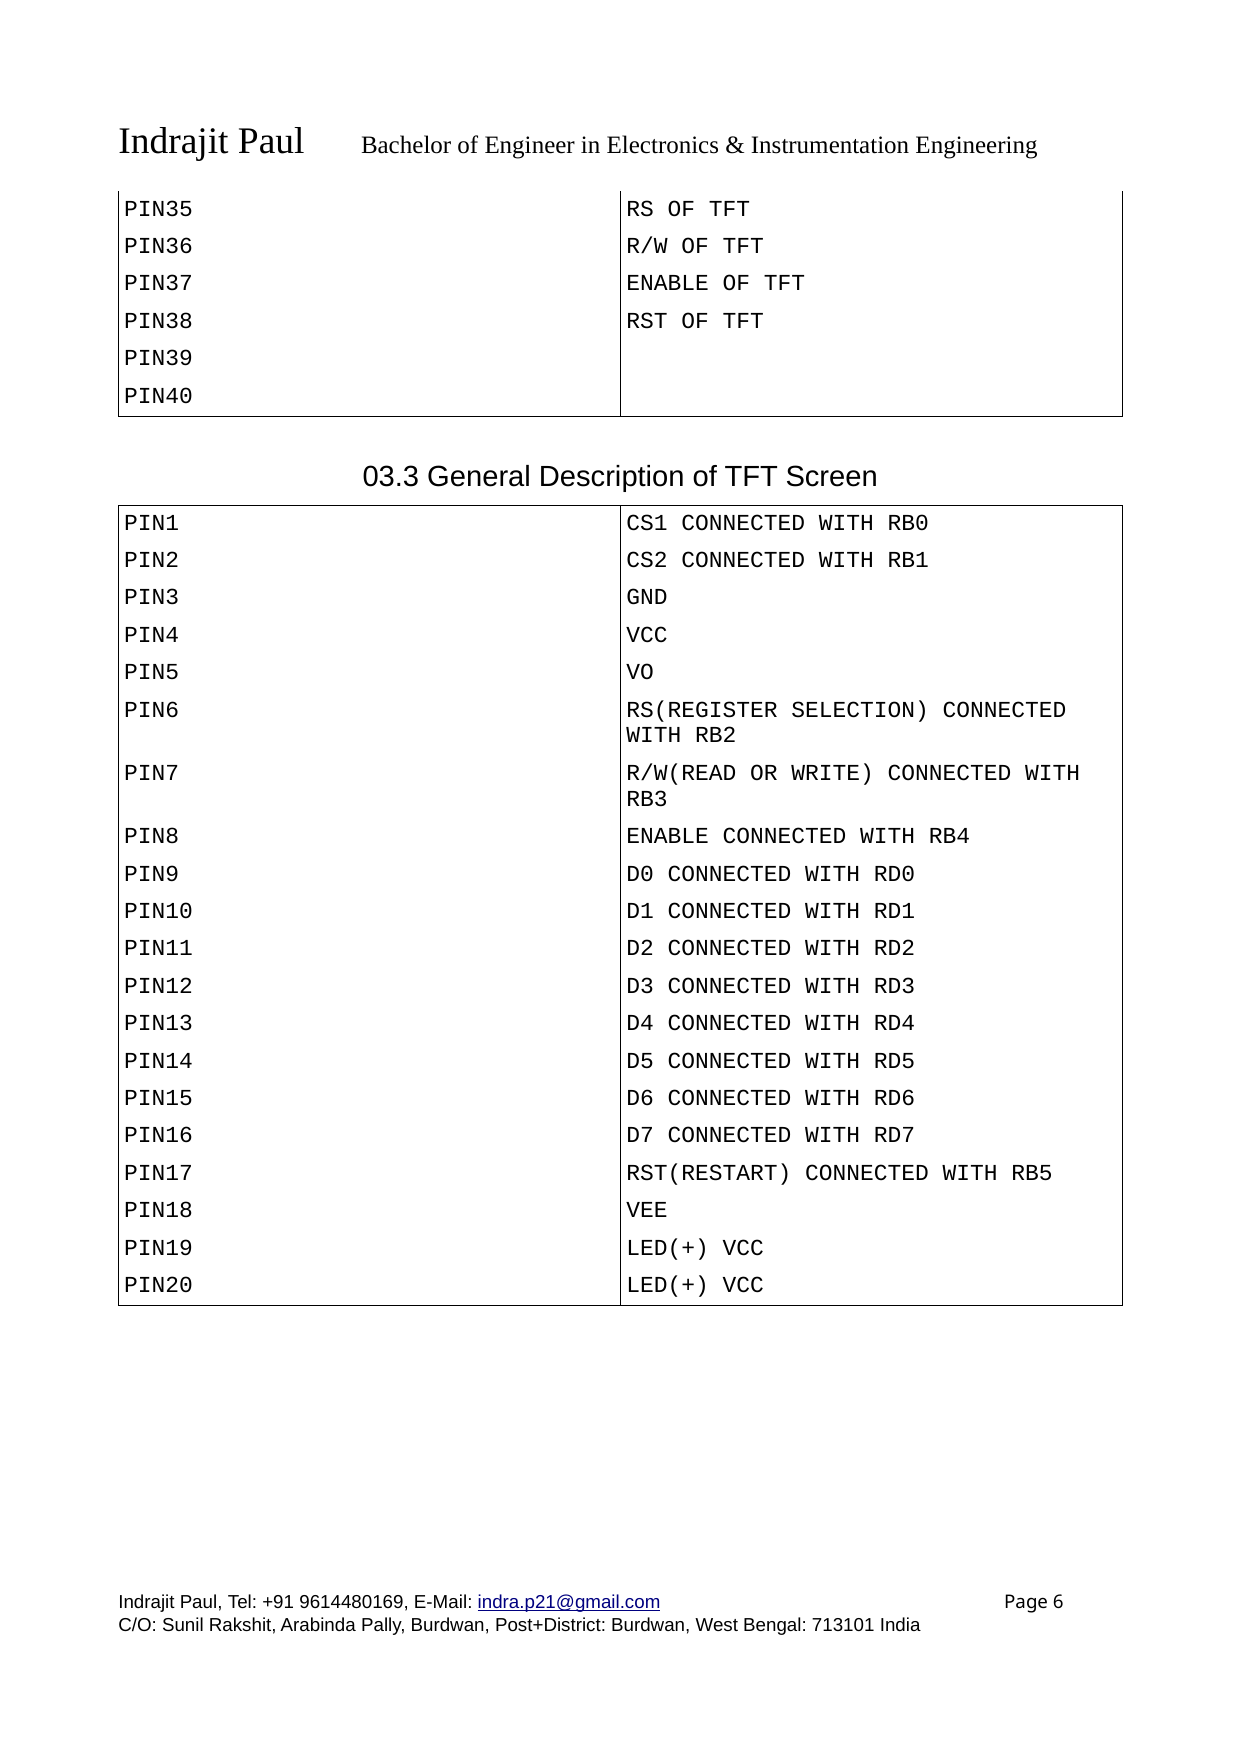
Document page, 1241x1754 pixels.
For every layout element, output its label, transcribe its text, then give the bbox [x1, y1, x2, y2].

table_cell RS OF TFT [621, 191, 1122, 229]
table_cell PIN5 [119, 655, 620, 692]
table_cell PIN11 [119, 931, 620, 968]
table_cell D1 CONNECTED WITH RD1 [621, 894, 1122, 931]
table_cell PIN9 [119, 856, 620, 894]
table_cell PIN35 [119, 191, 620, 229]
table_cell CS2 CONNECTED WITH RB1 [621, 543, 1122, 580]
table_cell PIN13 [119, 1006, 620, 1043]
table_cell LED(+) VCC [621, 1230, 1122, 1268]
table_cell PIN15 [119, 1081, 620, 1118]
table_cell PIN40 [119, 378, 620, 416]
table_cell RST(RESTART) CONNECTED WITH RB5 [621, 1155, 1122, 1193]
table_cell VO [621, 655, 1122, 692]
table_cell PIN18 [119, 1193, 620, 1230]
table_cell PIN12 [119, 969, 620, 1006]
table_cell D6 CONNECTED WITH RD6 [621, 1081, 1122, 1118]
table_cell PIN37 [119, 266, 620, 303]
table_cell VEE [621, 1193, 1122, 1230]
table_cell RS(REGISTER SELECTION) CONNECTED WITH RB2 [621, 692, 1122, 756]
table_cell RST OF TFT [621, 304, 1122, 341]
table_cell PIN6 [119, 692, 620, 756]
table_cell [621, 378, 1122, 416]
table_cell D2 CONNECTED WITH RD2 [621, 931, 1122, 968]
table_cell PIN38 [119, 304, 620, 341]
table_cell PIN2 [119, 543, 620, 580]
table_cell D5 CONNECTED WITH RD5 [621, 1043, 1122, 1081]
table_cell GND [621, 580, 1122, 617]
table_cell D7 CONNECTED WITH RD7 [621, 1118, 1122, 1155]
table_cell R/W(READ OR WRITE) CONNECTED WITH RB3 [621, 756, 1122, 819]
table_cell ENABLE OF TFT [621, 266, 1122, 303]
table_cell LED(+) VCC [621, 1268, 1122, 1305]
table_cell [621, 341, 1122, 378]
table_cell ENABLE CONNECTED WITH RB4 [621, 819, 1122, 856]
table_cell PIN8 [119, 819, 620, 856]
table_cell D4 CONNECTED WITH RD4 [621, 1006, 1122, 1043]
table_cell PIN39 [119, 341, 620, 378]
subtitle 03.3 General Description of TFT Screen [118, 459, 1122, 493]
table_cell PIN14 [119, 1043, 620, 1081]
table_cell D3 CONNECTED WITH RD3 [621, 969, 1122, 1006]
table_cell PIN7 [119, 756, 620, 819]
table_header CS1 CONNECTED WITH RB0 [621, 506, 1122, 543]
table_cell PIN10 [119, 894, 620, 931]
table_cell PIN17 [119, 1155, 620, 1193]
table_cell R/W OF TFT [621, 229, 1122, 266]
table_cell PIN3 [119, 580, 620, 617]
table_header PIN1 [119, 506, 620, 543]
table_cell PIN4 [119, 618, 620, 655]
table_cell PIN16 [119, 1118, 620, 1155]
table_cell PIN20 [119, 1268, 620, 1305]
table_cell PIN36 [119, 229, 620, 266]
table_cell PIN19 [119, 1230, 620, 1268]
table_cell VCC [621, 618, 1122, 655]
table_cell D0 CONNECTED WITH RD0 [621, 856, 1122, 894]
